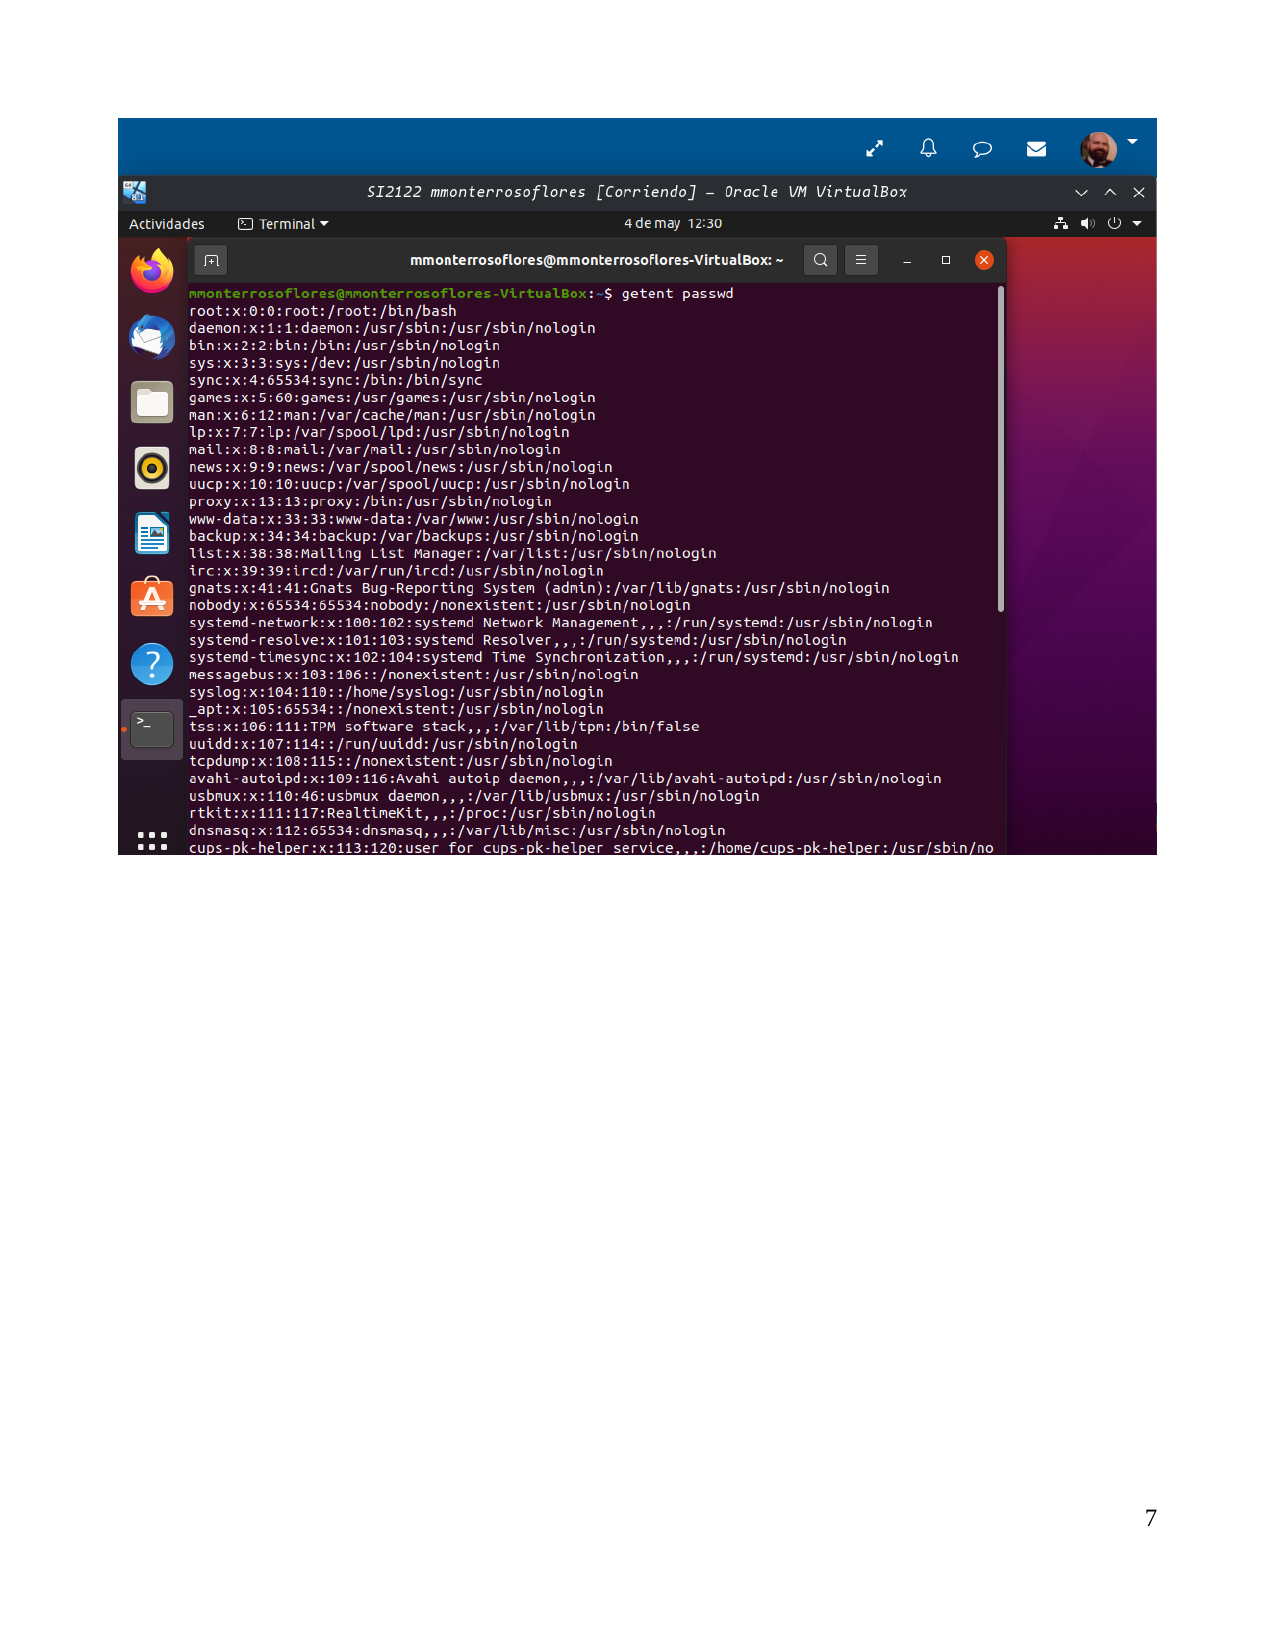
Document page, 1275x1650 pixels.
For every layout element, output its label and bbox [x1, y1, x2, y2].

table_header [118, 855, 1157, 889]
picture [118, 118, 1157, 855]
